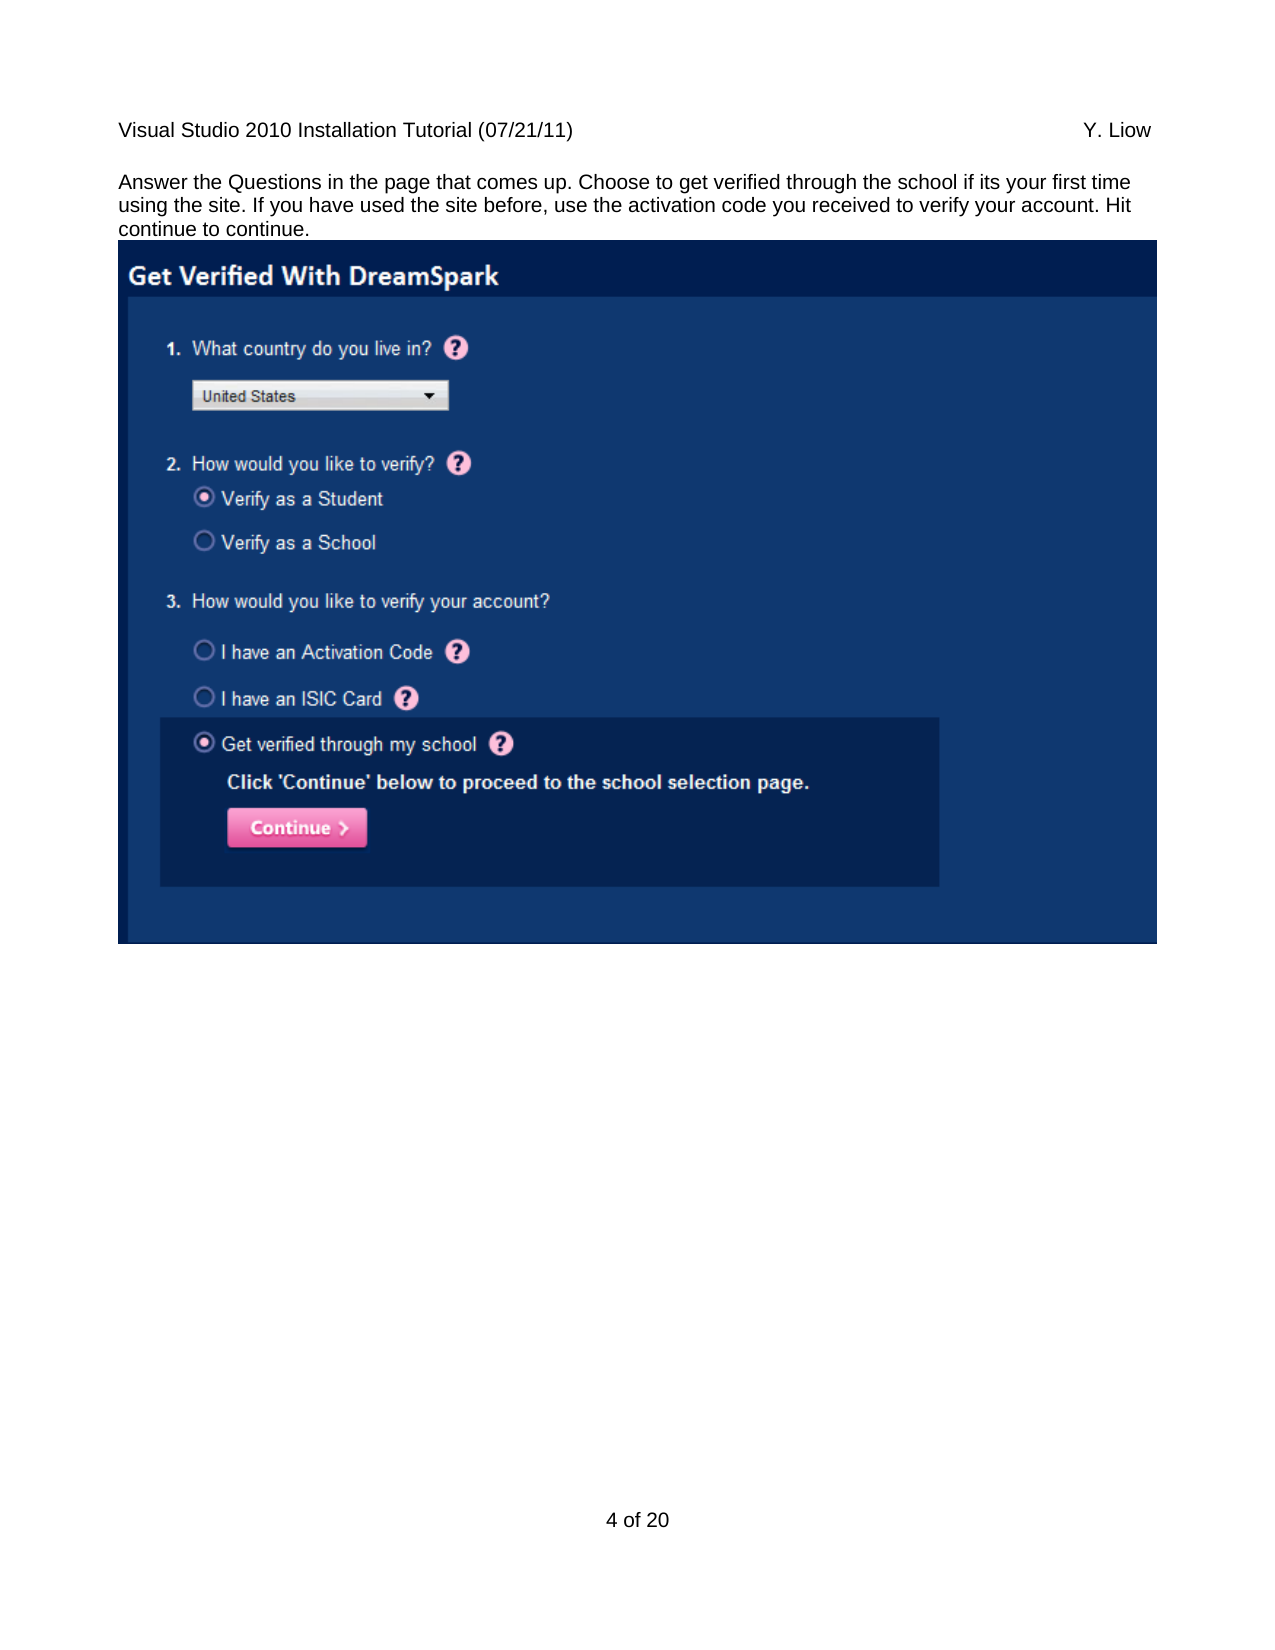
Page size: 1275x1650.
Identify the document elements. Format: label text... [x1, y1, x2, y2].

picture [118, 240, 1157, 944]
text Answer the Questions in the page that comes up. Choose to get verified through the school if its your first time using the site. If you have used the site before, use the activation code you received to verify your account. Hit continue to continue. [118, 171, 1157, 240]
